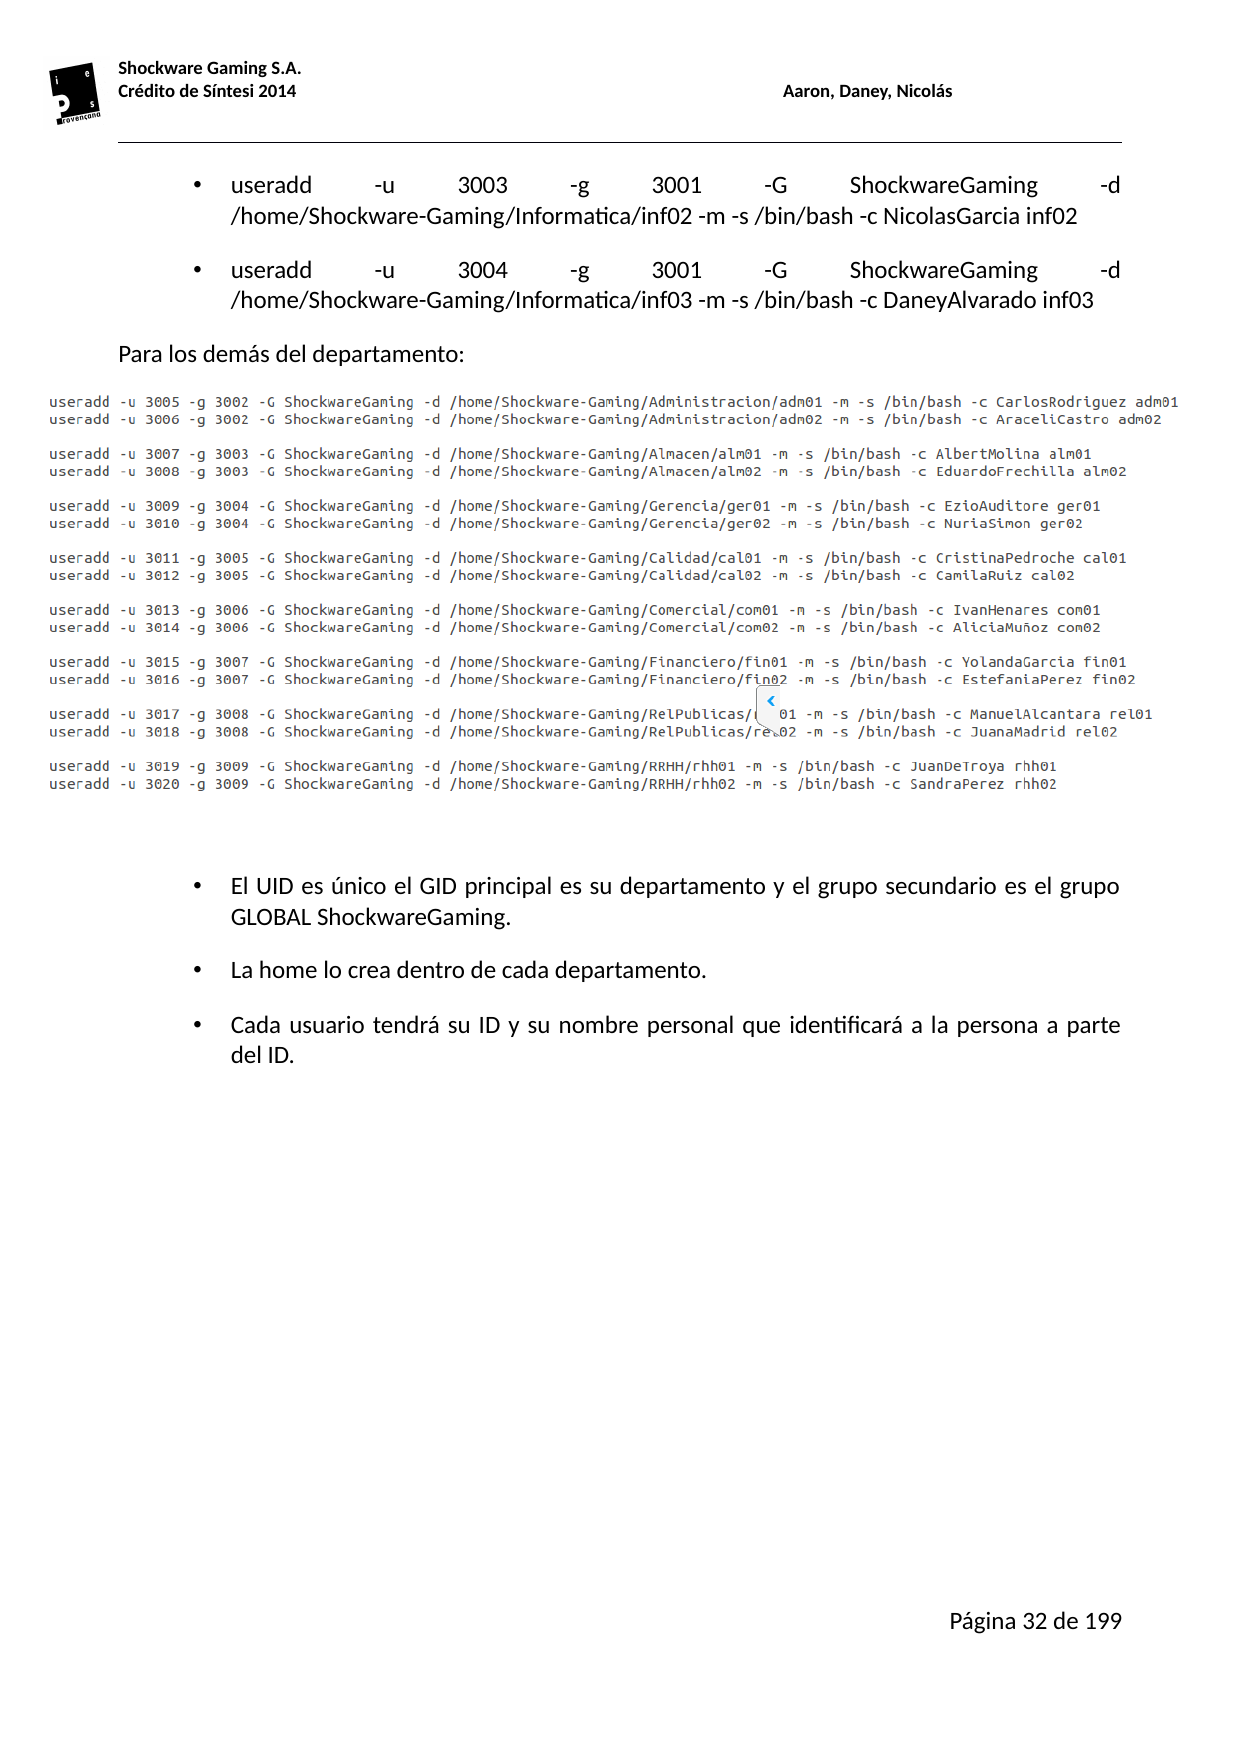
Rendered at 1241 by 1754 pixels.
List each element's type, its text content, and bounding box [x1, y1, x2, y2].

picture [43, 56, 110, 130]
list useradd -u 3003 -g 3001 -G ShockwareGaming -d /home/Shockware-Gaming/Informatica/inf02 -m -s /bin/bash -c NicolasGarcia inf02 [193, 169, 1122, 230]
picture [50, 392, 1191, 816]
list La home lo crea dentro de cada departamento. [193, 955, 1122, 985]
list El UID es único el GID principal es su departamento y el grupo secundario es el grupo GLOBAL ShockwareGaming. [193, 870, 1122, 931]
list Cada usuario tendrá su ID y su nombre personal que identificará a la persona a parte del ID. [193, 1009, 1122, 1070]
list Para los demás del departamento: [118, 338, 1122, 369]
list useradd -u 3004 -g 3001 -G ShockwareGaming -d /home/Shockware-Gaming/Informatica/inf03 -m -s /bin/bash -c DaneyAlvarado inf03 [193, 254, 1122, 315]
